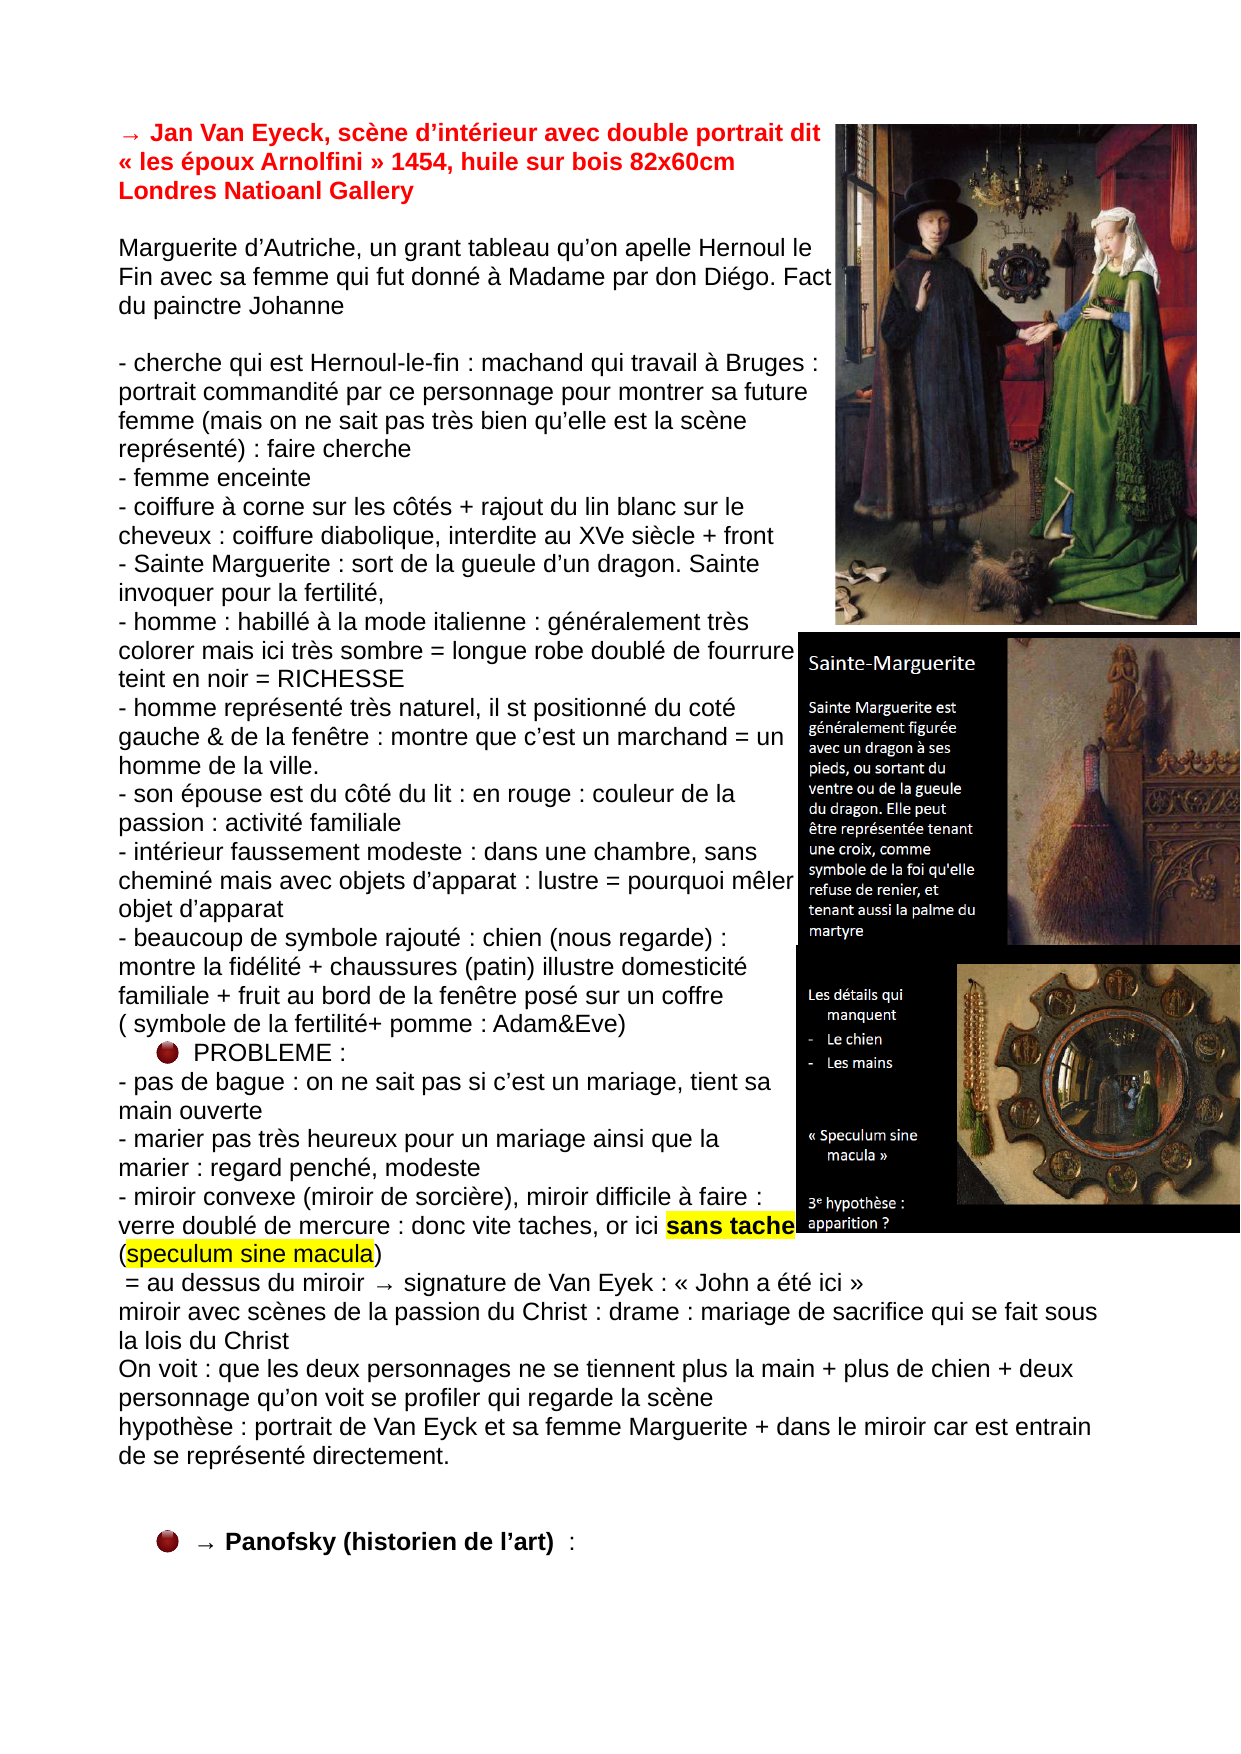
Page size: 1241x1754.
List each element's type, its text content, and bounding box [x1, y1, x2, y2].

text On voit : que les deux personnages ne se tiennent plus la main + plus de chien + deux personnage qu’on voit se profiler qui regarde la scène [118, 1354, 1122, 1412]
text - Sainte Marguerite : sort de la gueule d’un dragon. Sainte invoquer pour la fertilité, [118, 549, 835, 607]
text - beaucoup de symbole rajouté : chien (nous regarde) : montre la fidélité + chaussures (patin) illustre domesticité familiale + fruit au bord de la fenêtre posé sur un coffre ( symbole de la fertilité+ pomme : Adam&Eve) [118, 923, 798, 1038]
text - intérieur faussement modeste : dans une chambre, sans cheminé mais avec objets d’apparat : lustre = pourquoi mêler objet d’apparat [118, 837, 798, 923]
list PROBLEME : [156, 1038, 796, 1067]
text - coiffure à corne sur les côtés + rajout du lin blanc sur le cheveux : coiffure diabolique, interdite au XVe siècle + front [118, 492, 835, 549]
text - cherche qui est Hernoul-le-fin : machand qui travail à Bruges : portrait commandité par ce personnage pour montrer sa future femme (mais on ne sait pas très bien qu’elle est la scène représenté) : faire cherche [118, 348, 835, 463]
text - pas de bague : on ne sait pas si c’est un mariage, tient sa main ouverte [118, 1067, 796, 1124]
text - femme enceinte [118, 463, 835, 492]
text - marier pas très heureux pour un mariage ainsi que la marier : regard penché, modeste [118, 1124, 796, 1182]
text miroir avec scènes de la passion du Christ : drame : mariage de sacrifice qui se fait sous la lois du Christ [118, 1297, 1122, 1354]
text → Jan Van Eyeck, scène d’intérieur avec double portrait dit « les époux Arnolfini » 1454, huile sur bois 82x60cm Londres Natioanl Gallery [118, 118, 1122, 204]
text - homme représenté très naturel, il st positionné du coté gauche & de la fenêtre : montre que c’est un marchand = un homme de la ville. [118, 693, 798, 779]
picture [796, 632, 1240, 1233]
picture [835, 124, 1197, 625]
text - miroir convexe (miroir de sorcière), miroir difficile à faire : verre doublé de mercure : donc vite taches, or ici sans tache (speculum sine macula) [118, 1182, 1122, 1268]
text - son épouse est du côté du lit : en rouge : couleur de la passion : activité familiale [118, 779, 798, 837]
text Marguerite d’Autriche, un grant tableau qu’on apelle Hernoul le Fin avec sa femme qui fut donné à Madame par don Diégo. Fact du painctre Johanne [118, 233, 835, 319]
list → Panofsky (historien de l’art) : [156, 1527, 1122, 1556]
text = au dessus du miroir → signature de Van Eyek : « John a été ici » [118, 1268, 1122, 1297]
text hypothèse : portrait de Van Eyck et sa femme Marguerite + dans le miroir car est entrain de se représenté directement. [118, 1412, 1122, 1469]
text - homme : habillé à la mode italienne : généralement très colorer mais ici très sombre = longue robe doublé de fourrure teint en noir = RICHESSE [118, 607, 1122, 693]
